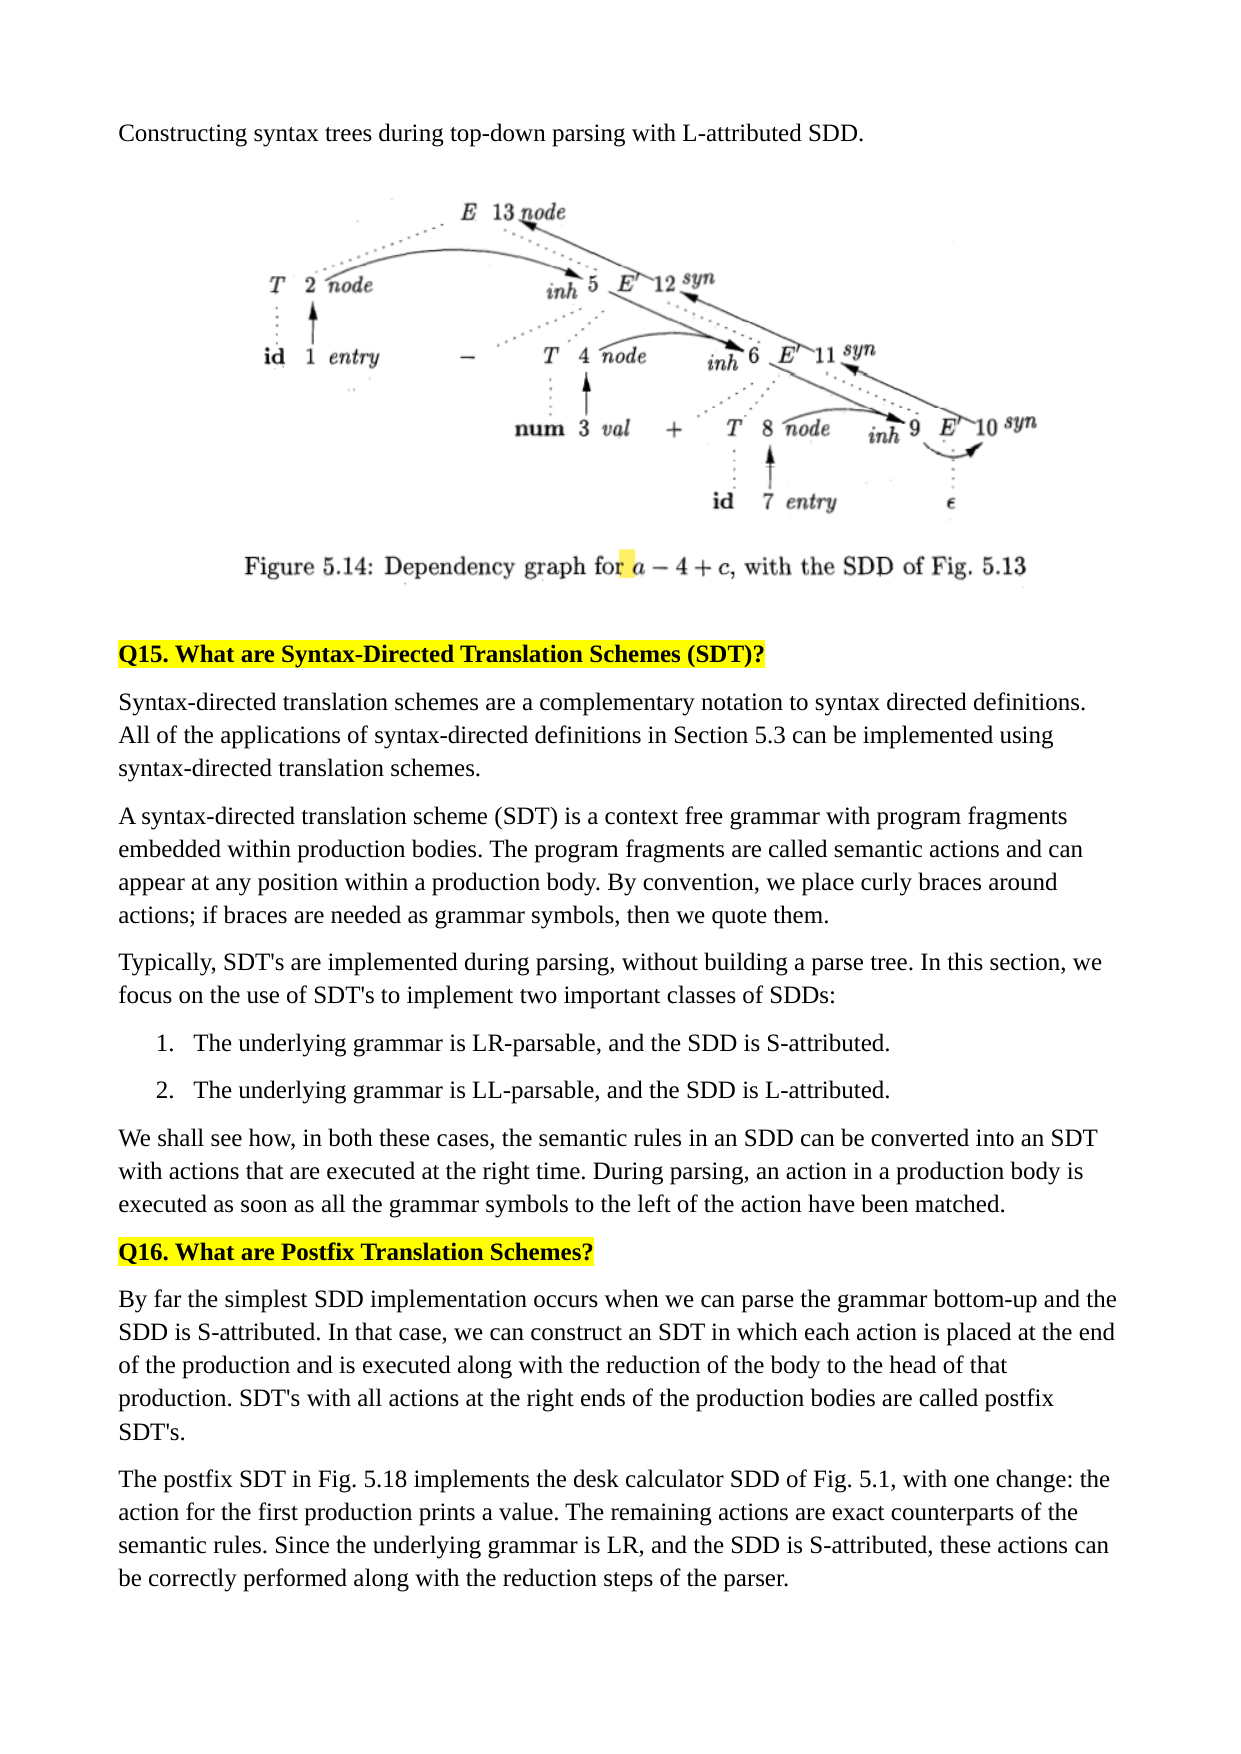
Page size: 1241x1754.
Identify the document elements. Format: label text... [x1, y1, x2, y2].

text Typically, SDT's are implemented during parsing, without building a parse tree. In this section, we focus on the use of SDT's to implement two important classes of SDDs: [118, 947, 1122, 1009]
text The postfix SDT in Fig. 5.18 implements the desk calculator SDD of Fig. 5.1, with one change: the action for the first production prints a value. The remaining actions are exact counterparts of the semantic rules. Since the underlying grammar is LR, and the SDD is S-attributed, these actions can be correctly performed along with the reduction steps of the parser. [118, 1464, 1122, 1592]
text Constructing syntax trees during top-down parsing with L-attributed SDD. [118, 118, 1122, 147]
text We shall see how, in both these cases, the semantic rules in an SDD can be converted into an SDT with actions that are executed at the right time. During parsing, an action in a production body is executed as soon as all the grammar symbols to the left of the action have been matched. [118, 1123, 1122, 1218]
text A syntax-directed translation scheme (SDT) is a context free grammar with program fragments embedded within production bodies. The program fragments are called semantic actions and can appear at any position within a production body. By convention, we place curly braces around actions; if braces are needed as grammar symbols, then we quote them. [118, 801, 1122, 928]
picture [217, 198, 1046, 588]
text Q15. What are Syntax-Directed Translation Schemes (SDT)? [118, 639, 1122, 668]
text By far the simplest SDD implementation occurs when we can parse the grammar bottom-up and the SDD is S-attributed. In that case, we can construct an SDT in which each action is placed at the end of the production and is executed along with the reduction of the body to the head of that production. SDT's with all actions at the right ends of the production bodies are called postfix SDT's. [118, 1284, 1122, 1445]
list The underlying grammar is LR-parsable, and the SDD is S-attributed. [156, 1028, 1122, 1057]
text Syntax-directed translation schemes are a complementary notation to syntax directed definitions. All of the applications of syntax-directed definitions in Section 5.3 can be implemented using syntax-directed translation schemes. [118, 687, 1122, 782]
text Q16. What are Postfix Translation Schemes? [118, 1237, 1122, 1266]
list The underlying grammar is LL-parsable, and the SDD is L-attributed. [156, 1076, 1122, 1104]
